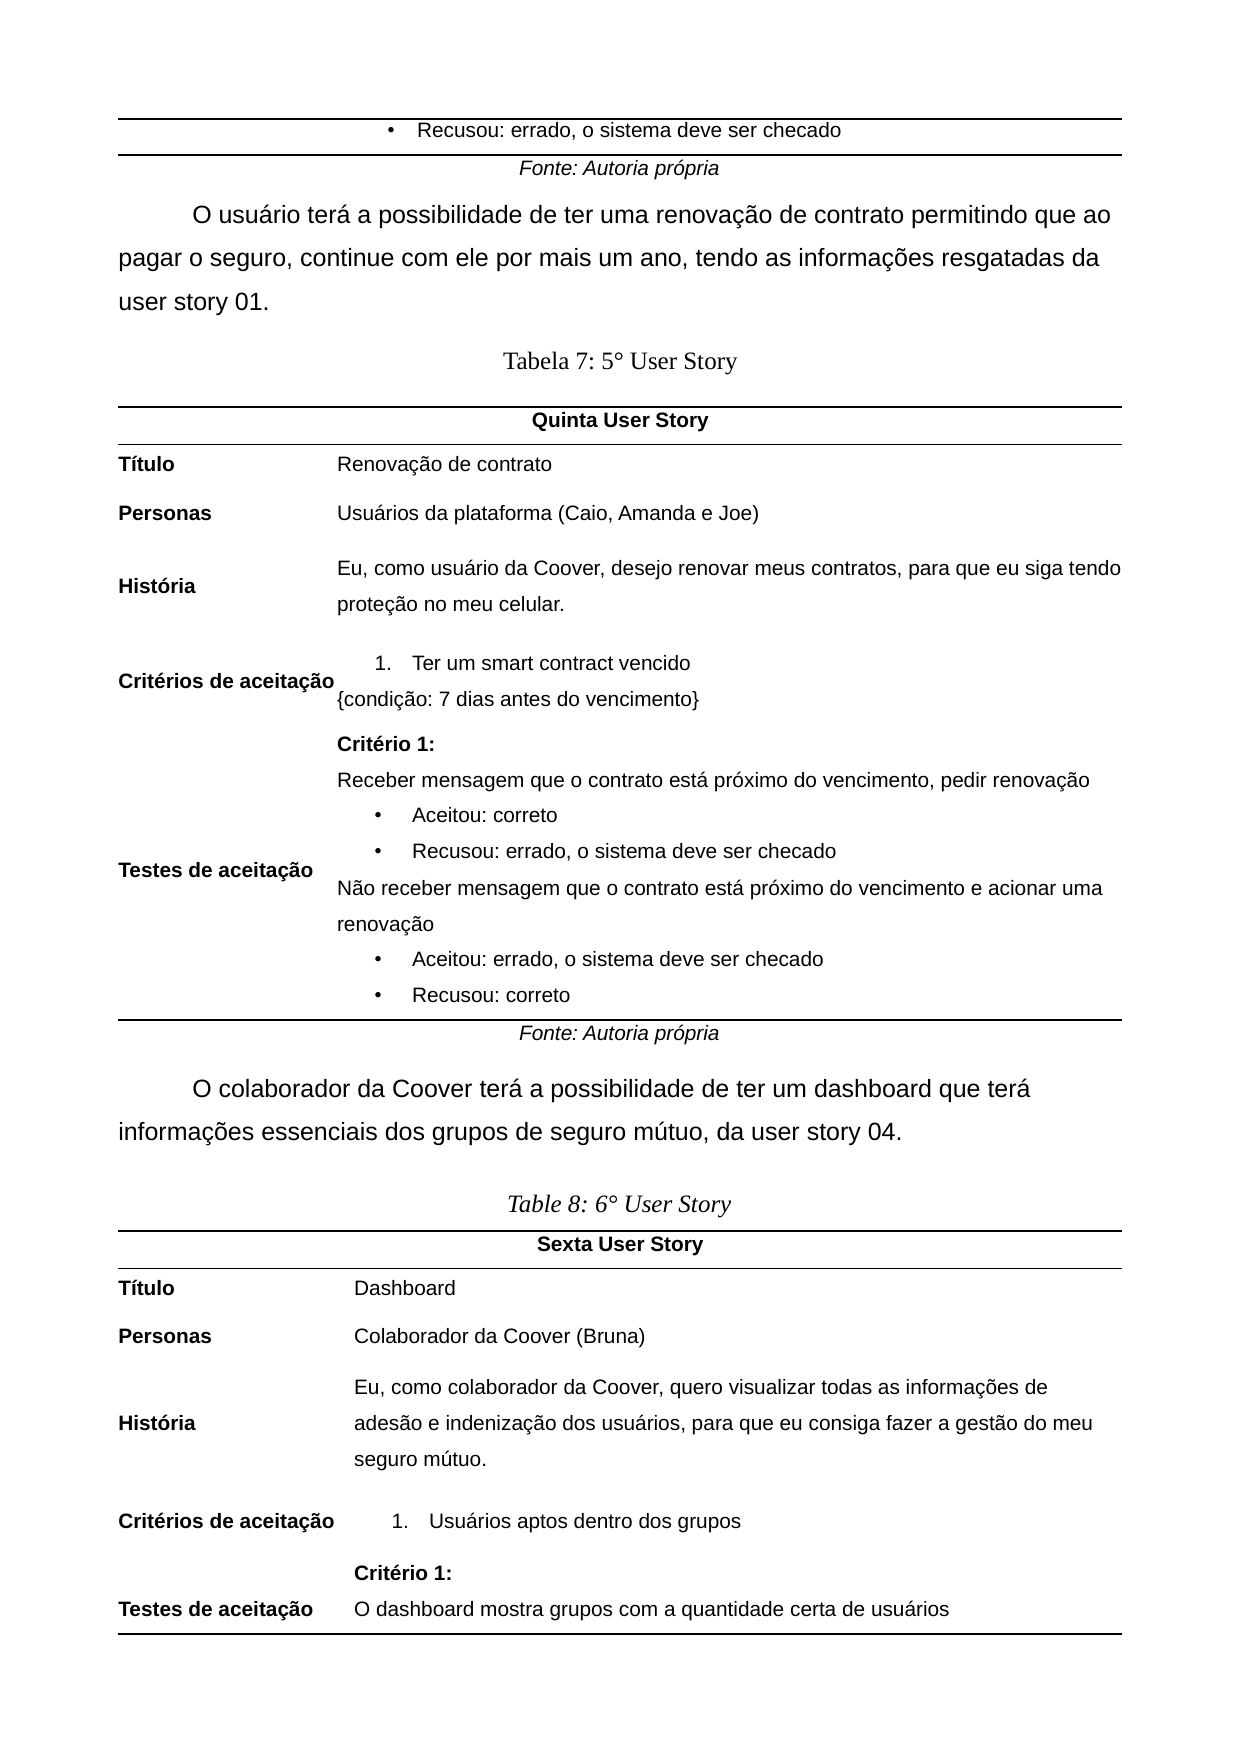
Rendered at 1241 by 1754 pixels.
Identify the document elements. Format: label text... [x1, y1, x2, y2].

text Fonte: Autoria própria [118, 1021, 1122, 1045]
table_cell Dashboard [354, 1269, 1122, 1318]
table_cell Renovação de contrato [337, 445, 1122, 494]
table_cell Eu, como usuário da Coover, desejo renovar meus contratos, para que eu siga tendo proteção no meu celular. [337, 543, 1122, 642]
table_cell Critério 1: O dashboard mostra grupos com a quantidade certa de usuários Aceitou: correto Recusou: errado, o sistema deve ser checado O dashboard mostra grupos com a quantidade incorreta de usuários Aceitou: errado, o sistema deve ser checado Recusou: correto [354, 1561, 1122, 1633]
table_cell Critério 1: A lista está sem data e hora para a visualização Aceitou: errado, o sistema deve ser checado Recusou: correto A lista tem as informações de data e hora Aceitou: correto Recusou: errado, o sistema deve ser checado Critério 2: A indenização foi aceita e a wallet do grupo está com saldo 0 Aceitou: errado, o sistema deve ser checado Recusou: correto A indenização foi aceita e a wallet do grupo está com saldo suficiente Aceitou: correto Recusou: errado, o sistema deve ser checado [343, 120, 1122, 154]
table_cell [118, 120, 343, 154]
table_cell Personas [118, 494, 337, 542]
table_cell Critério 1: Receber mensagem que o contrato está próximo do vencimento, pedir renovação Aceitou: correto Recusou: errado, o sistema deve ser checado Não receber mensagem que o contrato está próximo do vencimento e acionar uma renovação Aceitou: errado, o sistema deve ser checado Recusou: correto [337, 731, 1122, 1019]
table_cell Usuários da plataforma (Caio, Amanda e Joe) [337, 494, 1122, 542]
table_cell Título [118, 445, 337, 494]
text O colaborador da Coover terá a possibilidade de ter um dashboard que terá informações essenciais dos grupos de seguro mútuo, da user story 04. [118, 1073, 1122, 1145]
text O usuário terá a possibilidade de ter uma renovação de contrato permitindo que ao pagar o seguro, continue com ele por mais um ano, tendo as informações resgatadas da user story 01. [118, 200, 1122, 315]
text Tabela 7: 5° User Story [118, 346, 1122, 375]
table_cell História [118, 543, 337, 642]
table_cell Testes de aceitação [118, 731, 337, 1019]
table_cell Título [118, 1269, 354, 1318]
table_header Quinta User Story [118, 408, 1122, 444]
table_cell Eu, como colaborador da Coover, quero visualizar todas as informações de adesão e indenização dos usuários, para que eu consiga fazer a gestão do meu seguro mútuo. [354, 1367, 1122, 1492]
table_cell Ter um smart contract vencido {condição: 7 dias antes do vencimento} [337, 642, 1122, 731]
table_cell Personas [118, 1318, 354, 1367]
table_cell História [118, 1367, 354, 1492]
table_cell Critérios de aceitação [118, 1492, 354, 1561]
text Table 8: 6° User Story [118, 1189, 1122, 1218]
text Fonte: Autoria própria [118, 156, 1122, 180]
table_cell Critérios de aceitação [118, 642, 337, 731]
table_header Sexta User Story [118, 1232, 1122, 1268]
table_cell Usuários aptos dentro dos grupos [354, 1492, 1122, 1561]
table_cell Testes de aceitação [118, 1561, 354, 1633]
table_cell Colaborador da Coover (Bruna) [354, 1318, 1122, 1367]
